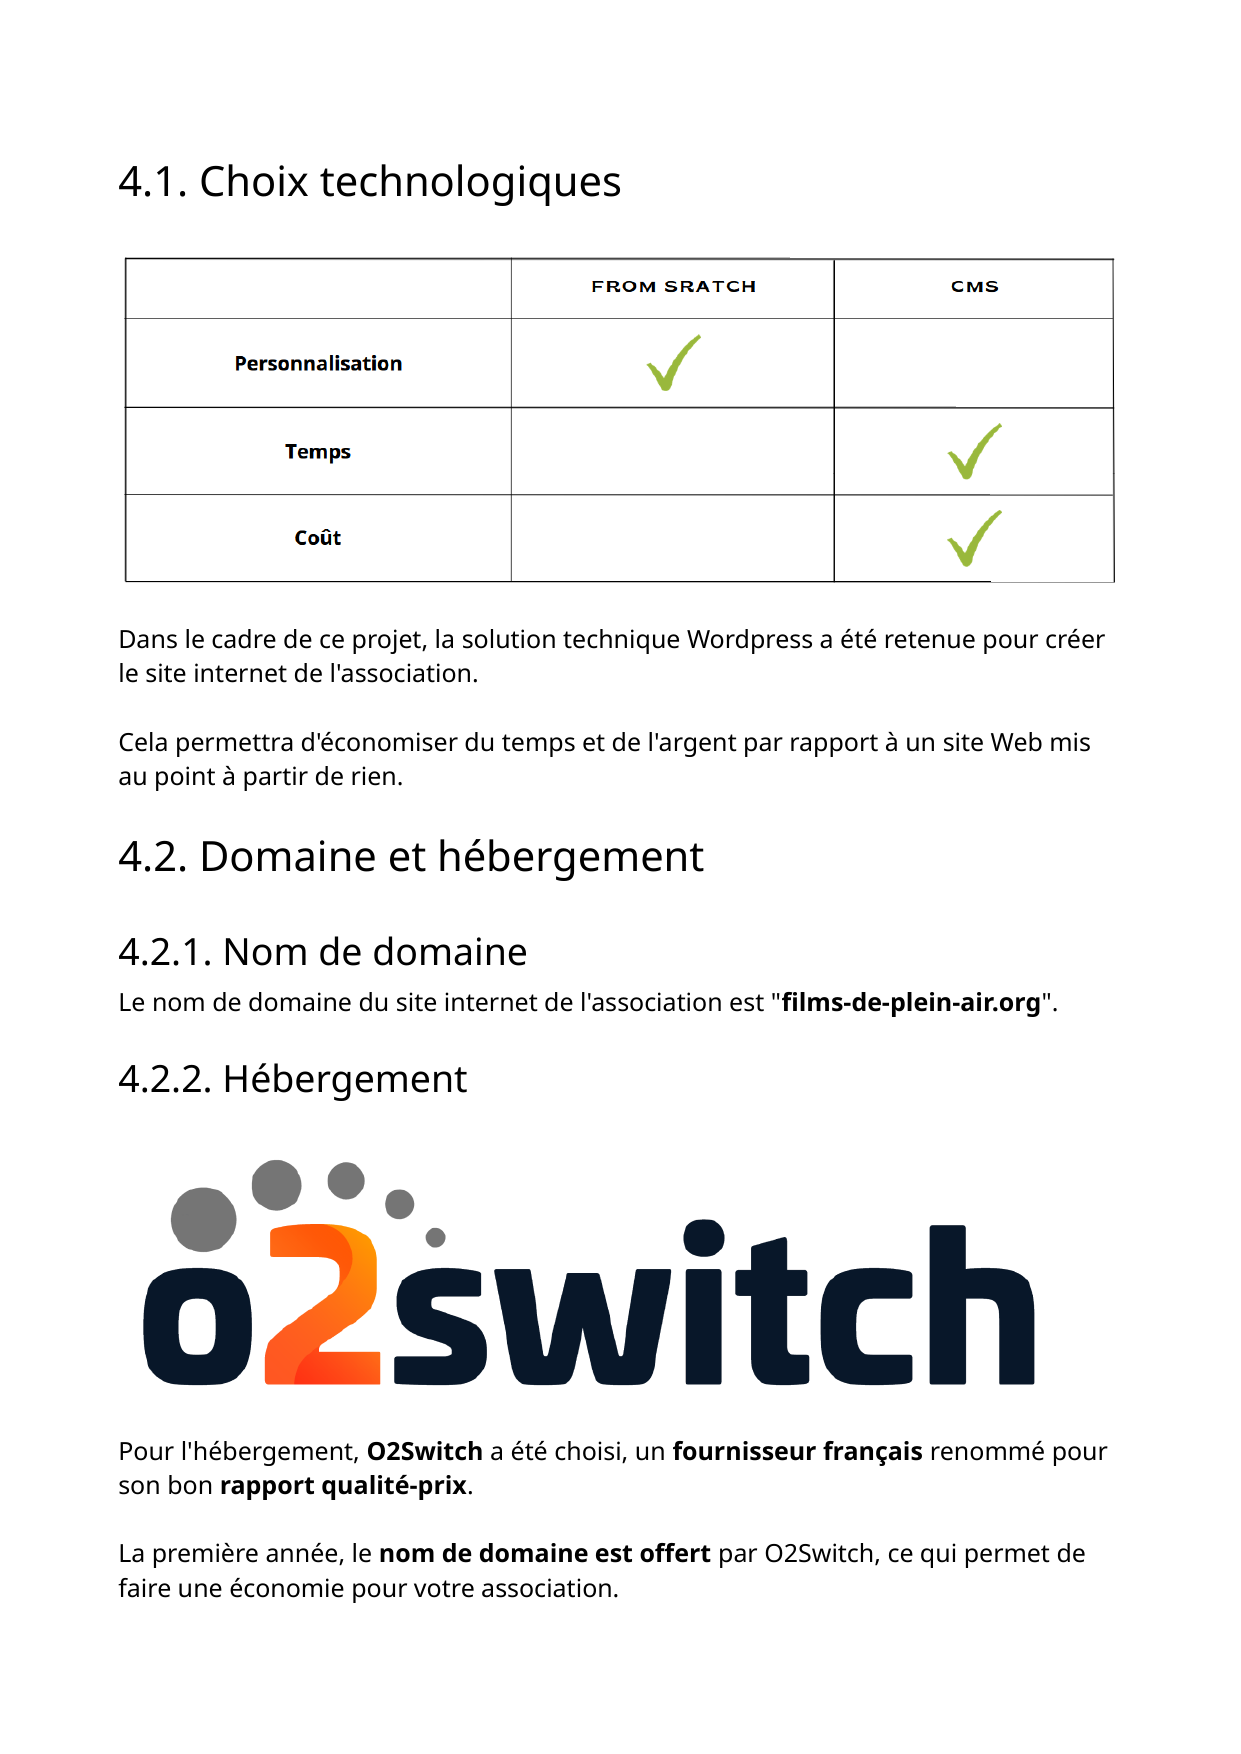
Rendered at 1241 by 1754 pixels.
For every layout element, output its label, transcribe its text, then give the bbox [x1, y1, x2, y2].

text La première année, le nom de domaine est offert par O2Switch, ce qui permet de faire une économie pour votre association. [118, 1536, 1122, 1604]
text Pour l'hébergement, O2Switch a été choisi, un fournisseur français renommé pour son bon rapport qualité-prix. [118, 1434, 1122, 1502]
text 4.2.2. Hébergement [118, 1052, 1122, 1103]
text Cela permettra d'économiser du temps et de l'argent par rapport à un site Web mis au point à partir de rien. [118, 724, 1122, 792]
picture [118, 1145, 1059, 1400]
picture [118, 251, 1123, 588]
text Dans le cadre de ce projet, la solution technique Wordpress a été retenue pour créer le site internet de l'association. [118, 622, 1122, 690]
text 4.2.1. Nom de domaine [118, 926, 1122, 977]
text Le nom de domaine du site internet de l'association est "films-de-plein-air.org". [118, 984, 1122, 1018]
text 4.2. Domaine et hébergement [118, 826, 1122, 883]
text 4.1. Choix technologiques [118, 152, 1122, 209]
